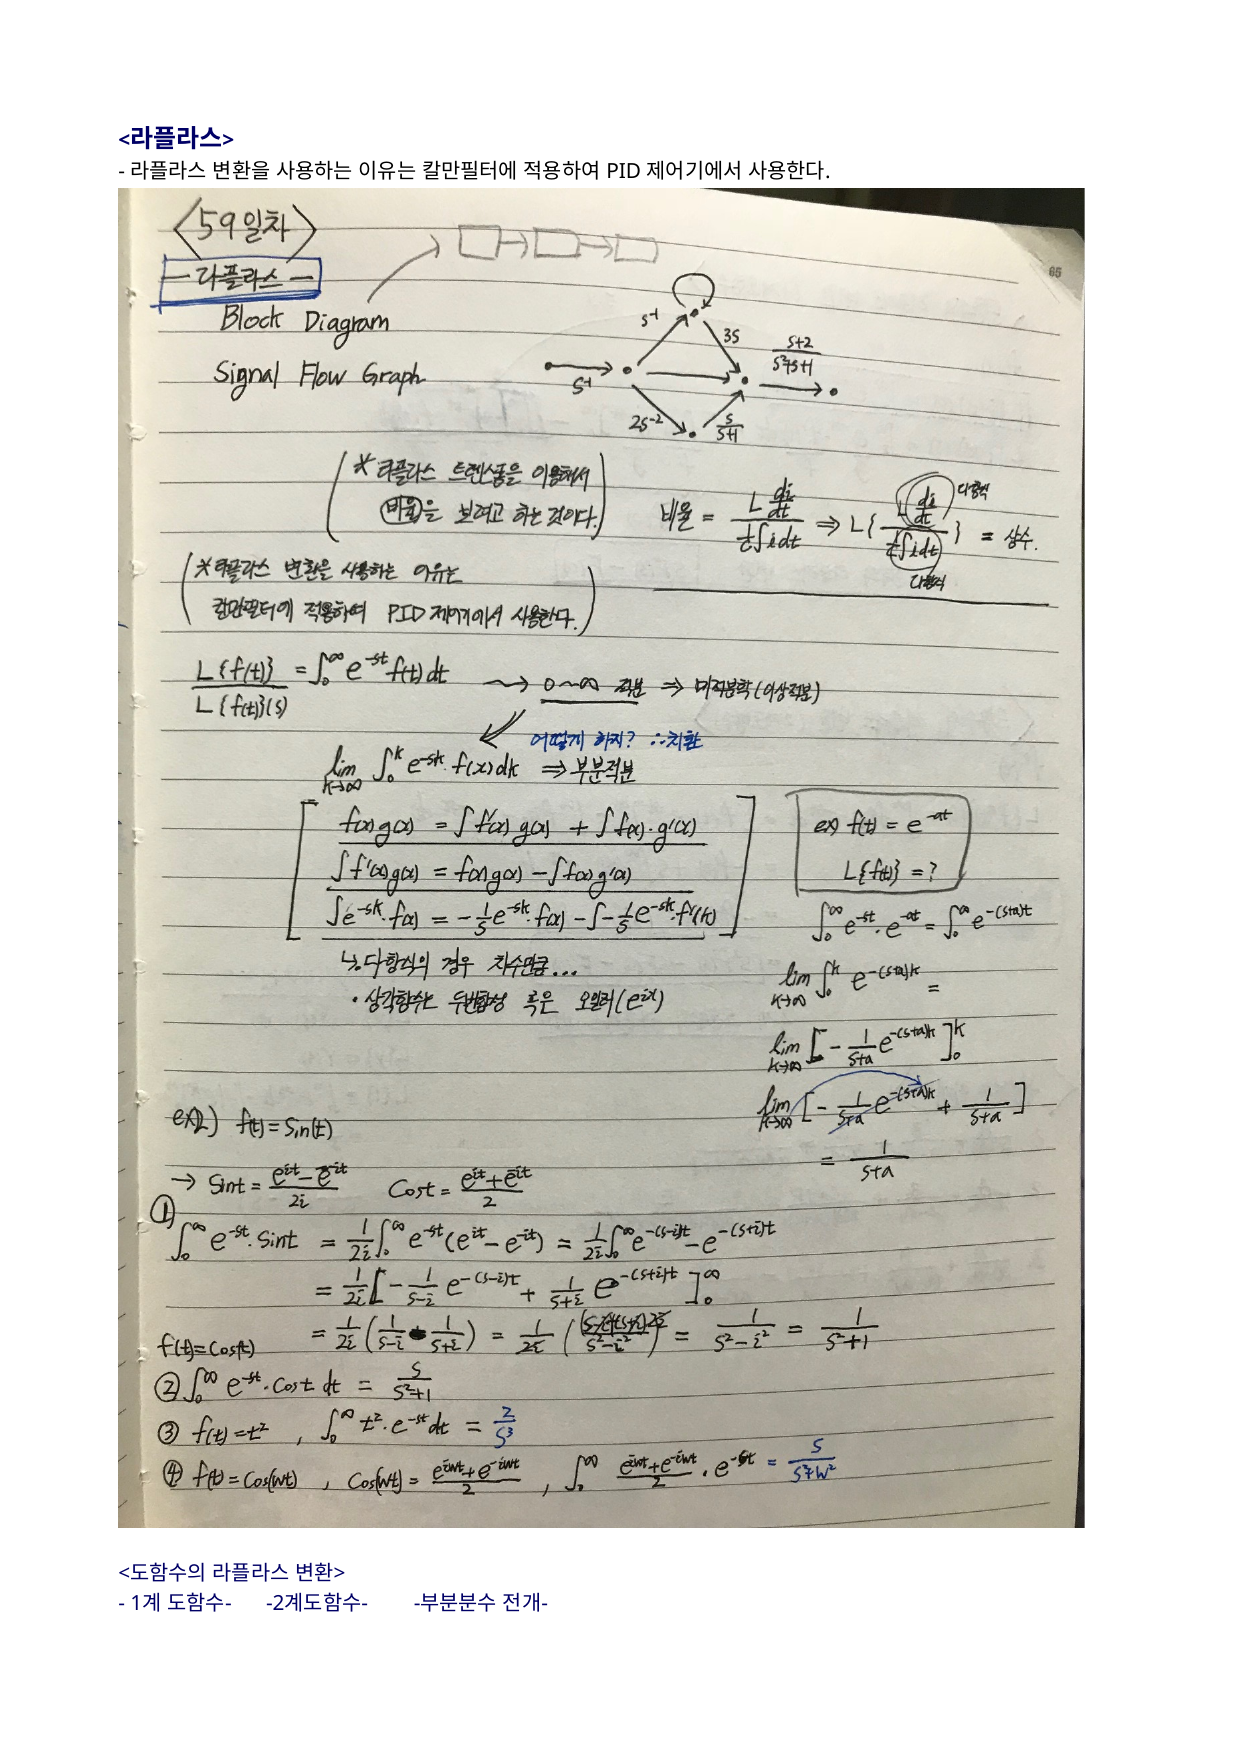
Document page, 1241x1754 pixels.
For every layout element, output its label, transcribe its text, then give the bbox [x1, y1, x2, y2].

text <라플라스> [118, 118, 1122, 154]
picture [118, 188, 1085, 1528]
text <도함수의 라플라스 변환> [118, 1556, 1122, 1586]
text - 라플라스 변환을 사용하는 이유는 칼만필터에 적용하여 PID 제어기에서 사용한다. [118, 154, 1122, 185]
text - 1계 도함수- -2계도함수- -부분분수 전개- [118, 1586, 1122, 1616]
